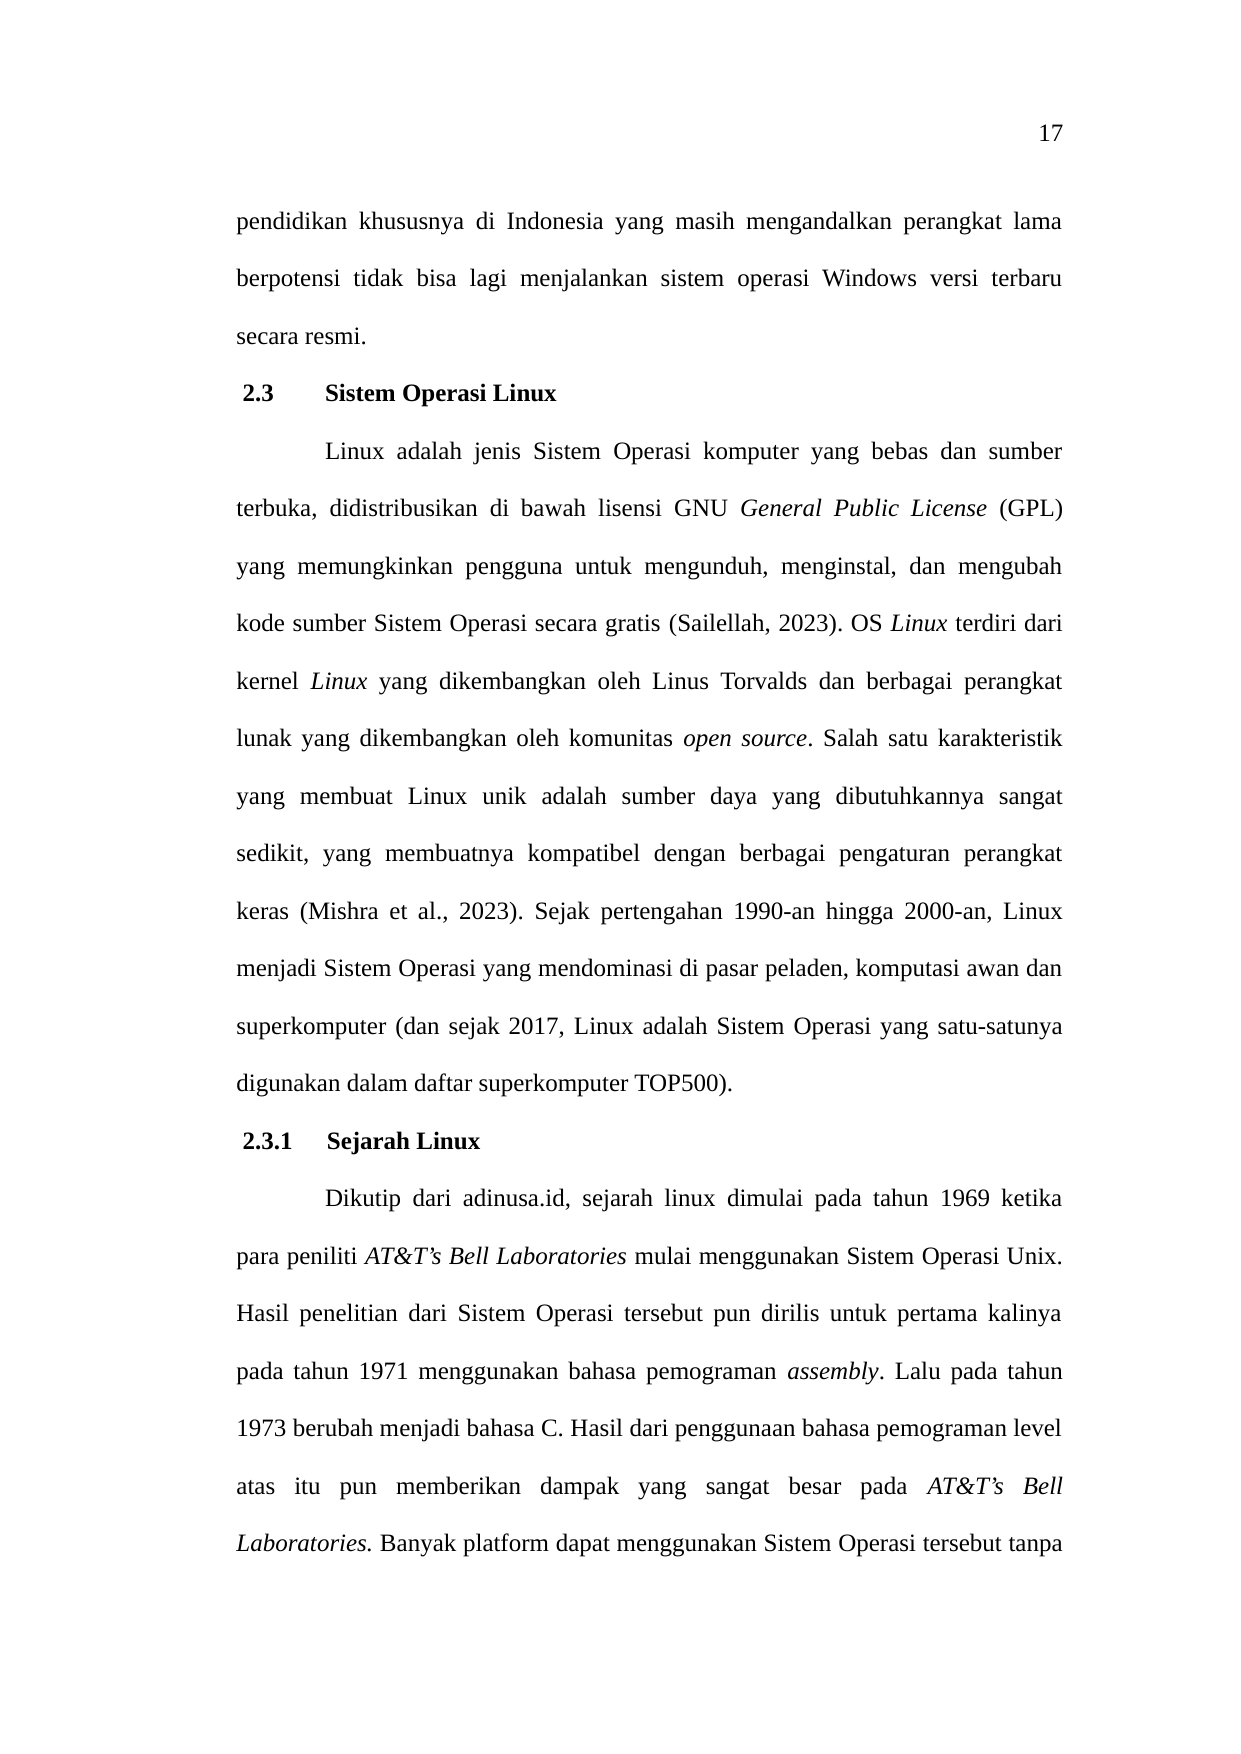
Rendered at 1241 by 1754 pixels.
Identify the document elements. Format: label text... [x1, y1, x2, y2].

subtitle Sejarah Linux [236, 1126, 1063, 1155]
subtitle Sistem Operasi Linux [236, 378, 1063, 407]
text Linux adalah jenis Sistem Operasi komputer yang bebas dan sumber terbuka, didistribusikan di bawah lisensi GNU General Public License (GPL) yang memungkinkan pengguna untuk mengunduh, menginstal, dan mengubah kode sumber Sistem Operasi secara gratis (Sailellah, 2023)⁠. OS Linux terdiri dari kernel Linux yang dikembangkan oleh Linus Torvalds dan berbagai perangkat lunak yang dikembangkan oleh komunitas open source. Salah satu karakteristik yang membuat Linux unik adalah sumber daya yang dibutuhkannya sangat sedikit, yang membuatnya kompatibel dengan berbagai pengaturan perangkat keras (Mishra et al., 2023)⁠. Sejak pertengahan 1990-an hingga 2000-an, Linux menjadi Sistem Operasi yang mendominasi di pasar peladen, komputasi awan dan superkomputer (dan sejak 2017, Linux adalah Sistem Operasi yang satu-satunya digunakan dalam daftar superkomputer TOP500). [236, 436, 1063, 1097]
text pendidikan khususnya di Indonesia yang masih mengandalkan perangkat lama berpotensi tidak bisa lagi menjalankan sistem operasi Windows versi terbaru secara resmi. [236, 206, 1063, 350]
text Dikutip dari adinusa.id, sejarah linux dimulai pada tahun 1969 ketika para peniliti AT&T’s Bell Laboratories mulai menggunakan Sistem Operasi Unix. Hasil penelitian dari Sistem Operasi tersebut pun dirilis untuk pertama kalinya pada tahun 1971 menggunakan bahasa pemograman assembly. Lalu pada tahun 1973 berubah menjadi bahasa C. Hasil dari penggunaan bahasa pemograman level atas itu pun memberikan dampak yang sangat besar pada AT&T’s Bell Laboratories. Banyak platform dapat menggunakan Sistem Operasi tersebut tanpa [236, 1183, 1063, 1557]
